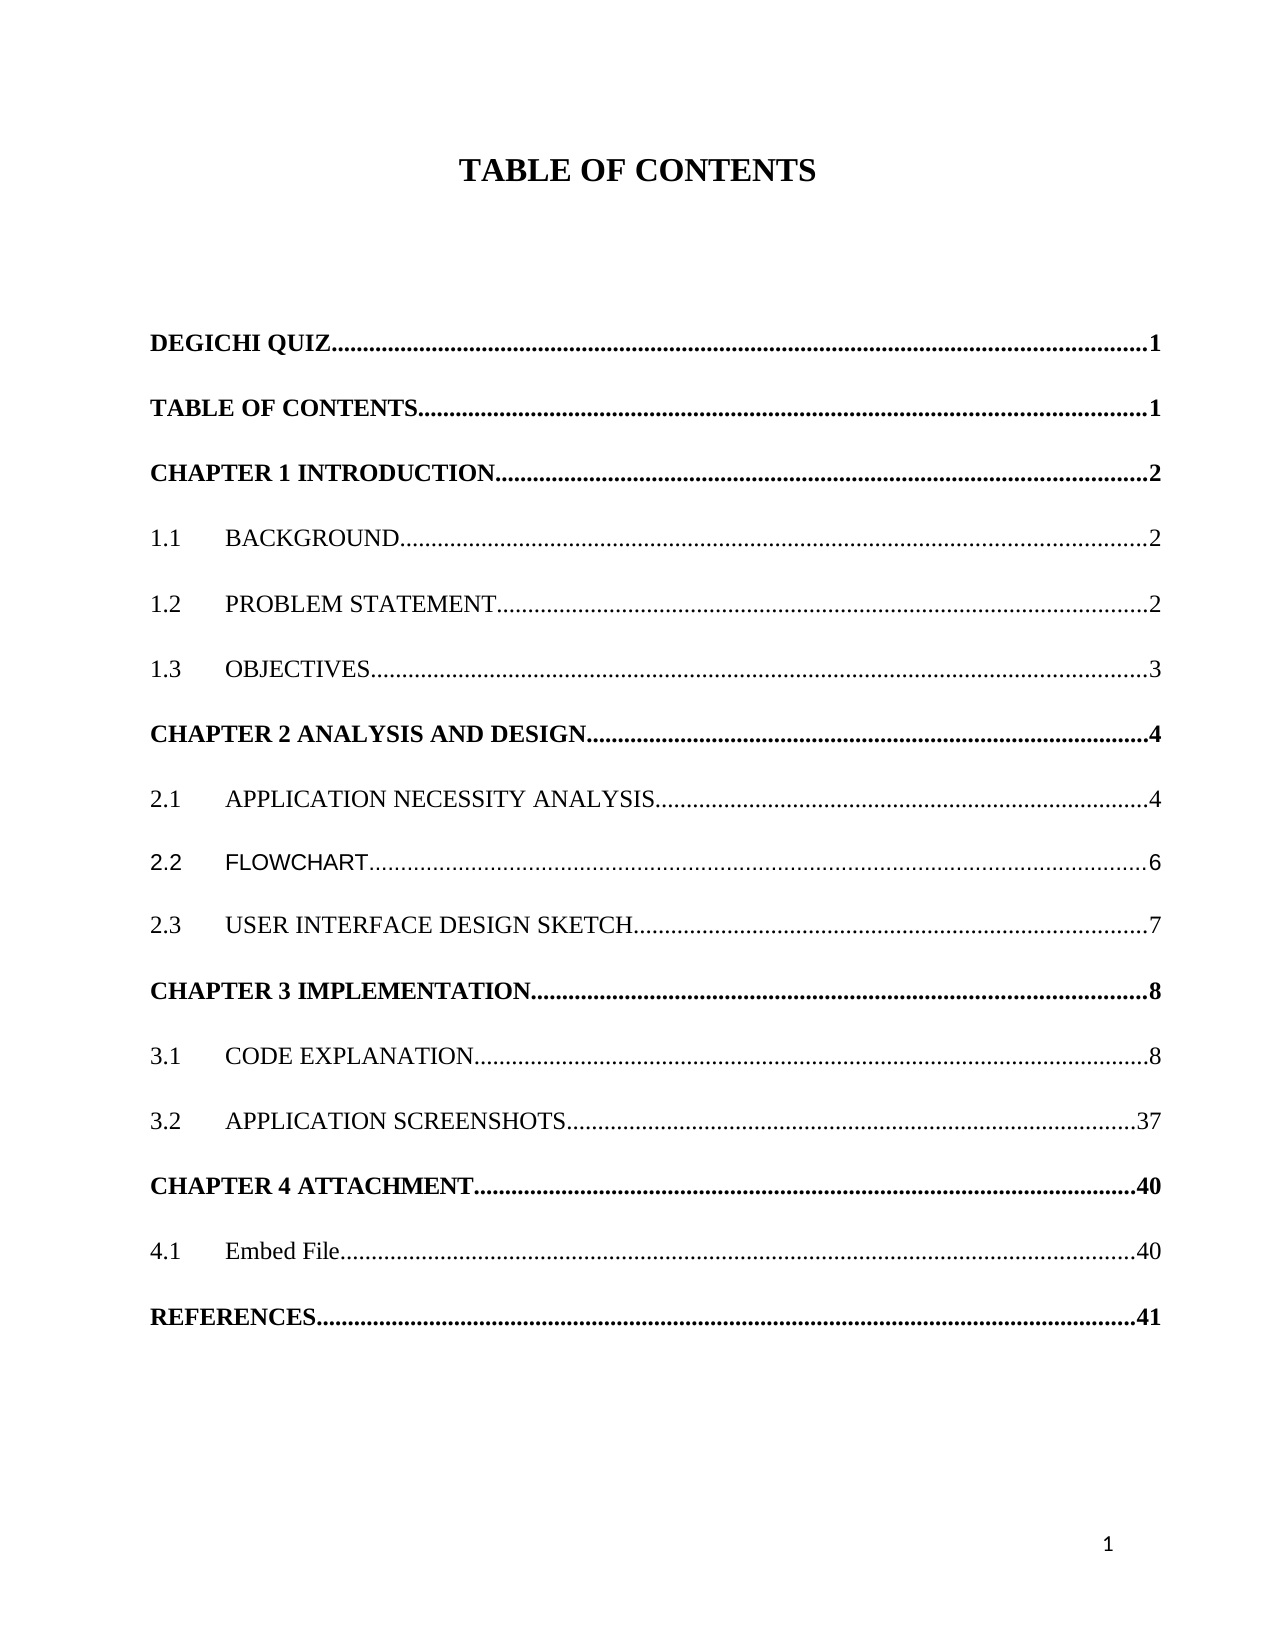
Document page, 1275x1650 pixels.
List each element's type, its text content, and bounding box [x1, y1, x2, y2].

text DEGICHI QUIZ 1 [150, 328, 1162, 357]
text TABLE OF CONTENTS 1 [150, 393, 1162, 422]
text CHAPTER 1 INTRODUCTION 2 [150, 458, 1162, 487]
text 3.1 CODE EXPLANATION 8 [150, 1041, 1162, 1069]
text CHAPTER 4 ATTACHMENT 40 [150, 1171, 1162, 1200]
text 2.3 USER INTERFACE DESIGN SKETCH 7 [150, 910, 1162, 939]
text CHAPTER 3 IMPLEMENTATION 8 [150, 976, 1162, 1004]
text 1.2 PROBLEM STATEMENT 2 [150, 589, 1162, 618]
text 3.2 APPLICATION SCREENSHOTS 37 [150, 1106, 1162, 1135]
text 4.1 Embed File 40 [150, 1236, 1162, 1265]
text 2.1 APPLICATION NECESSITY ANALYSIS 4 [150, 784, 1162, 813]
text 2.2 FLOWCHART 6 [150, 848, 1162, 875]
text 1.3 OBJECTIVES 3 [150, 654, 1162, 683]
subtitle TABLE OF CONTENTS [201, 150, 1074, 188]
text CHAPTER 2 ANALYSIS AND DESIGN 4 [150, 719, 1162, 748]
text 1.1 BACKGROUND 2 [150, 523, 1162, 552]
text REFERENCES 41 [150, 1302, 1162, 1330]
